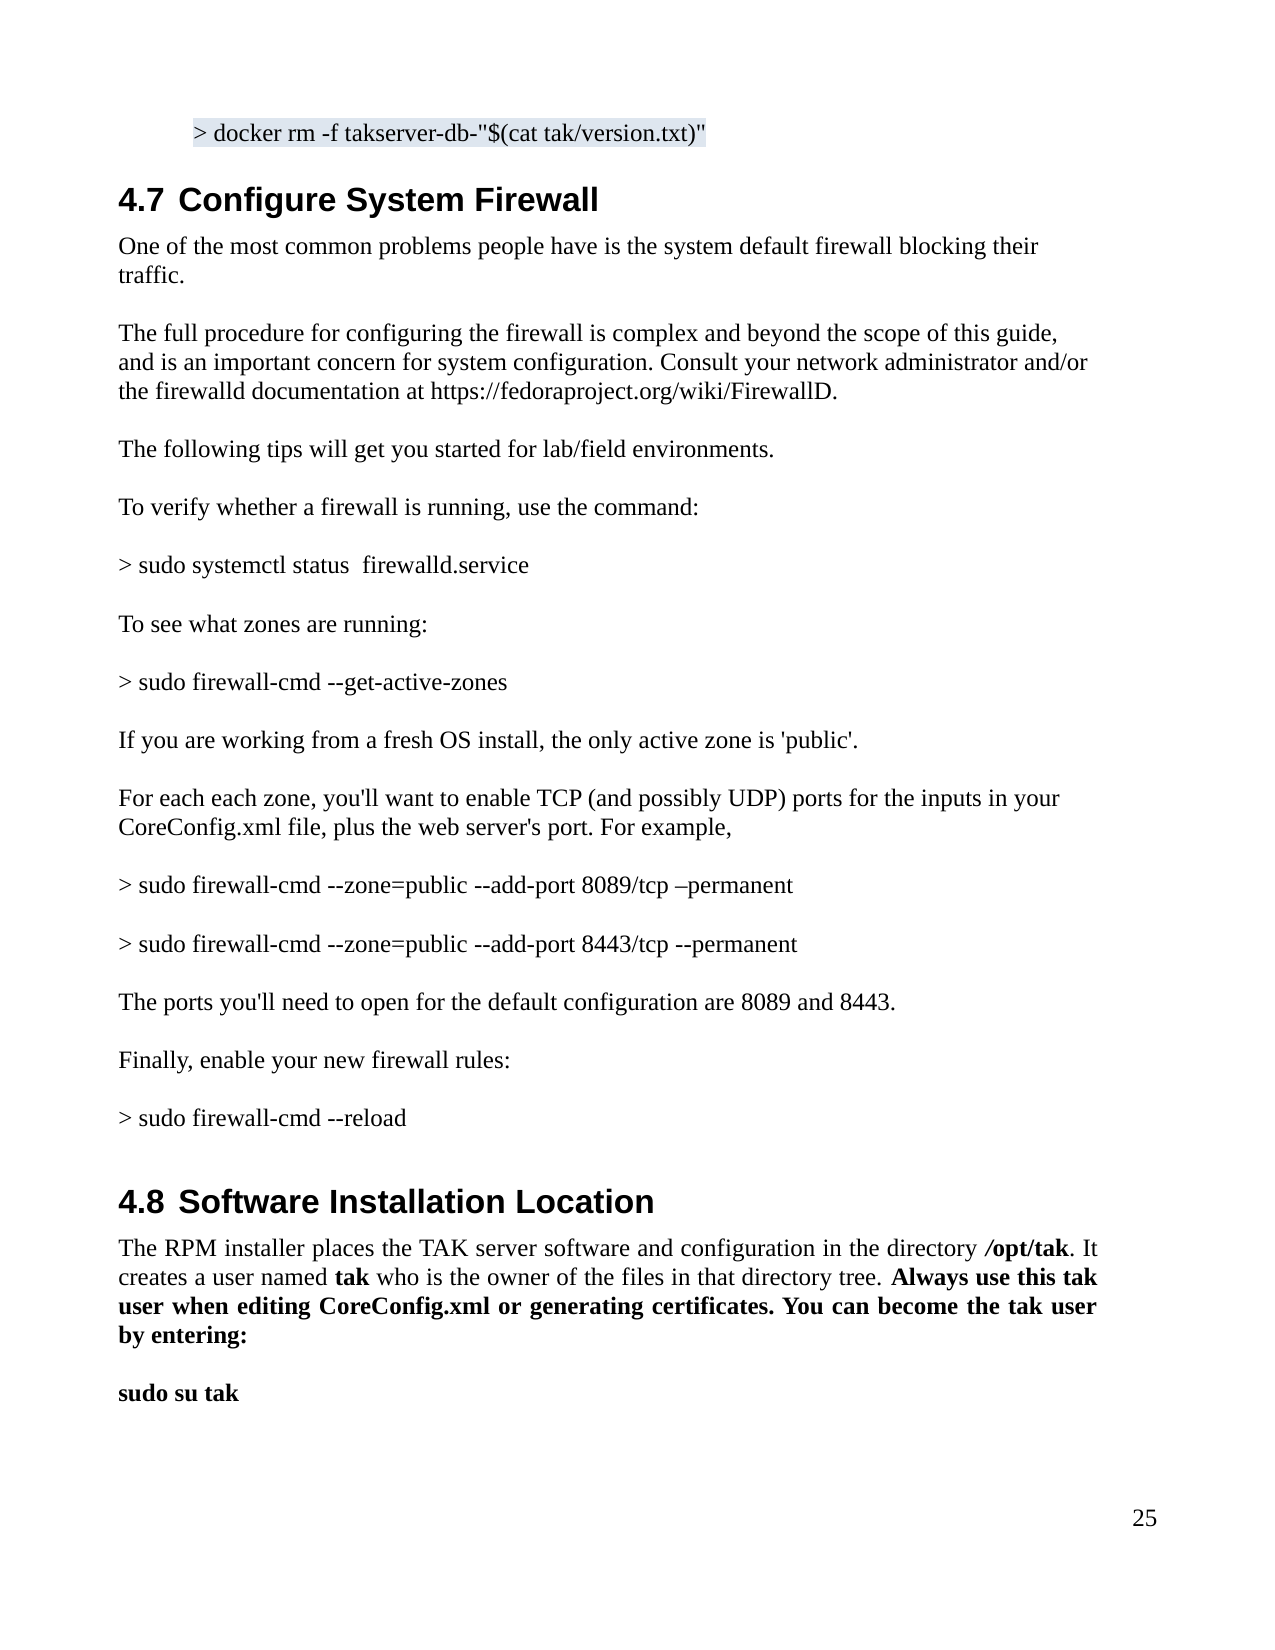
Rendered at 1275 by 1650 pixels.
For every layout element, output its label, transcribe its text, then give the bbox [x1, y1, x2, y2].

subtitle Software Installation Location [118, 1182, 1157, 1221]
text > sudo firewall-cmd --get-active-zones [118, 667, 1098, 696]
subtitle Configure System Firewall [118, 180, 1157, 219]
text One of the most common problems people have is the system default firewall blocking their traffic. [118, 231, 1098, 289]
text Finally, enable your new firewall rules: [118, 1045, 1098, 1074]
text The RPM installer places the TAK server software and configuration in the directory /opt/tak. It creates a user named tak who is the owner of the files in that directory tree. Always use this tak user when editing CoreConfig.xml or generating certificates. You can become the tak user by entering: [118, 1233, 1098, 1348]
text To verify whether a firewall is running, use the command: [118, 492, 1098, 521]
text The following tips will get you started for lab/field environments. [118, 434, 1098, 463]
text > sudo firewall-cmd --reload [118, 1103, 1098, 1132]
list > docker rm -f takserver-db-"$(cat tak/version.txt)" [156, 118, 1157, 147]
text For each each zone, you'll want to enable TCP (and possibly UDP) ports for the inputs in your CoreConfig.xml file, plus the web server's port. For example, [118, 783, 1098, 841]
text To see what zones are running: [118, 609, 1098, 637]
text The ports you'll need to open for the default configuration are 8089 and 8443. [118, 987, 1098, 1016]
text sudo su tak [118, 1378, 1098, 1407]
text > sudo firewall-cmd --zone=public --add-port 8089/tcp –permanent [118, 870, 1098, 899]
text The full procedure for configuring the firewall is complex and beyond the scope of this guide, and is an important concern for system configuration. Consult your network administrator and/or the firewalld documentation at https://fedoraproject.org/wiki/FirewallD. [118, 318, 1098, 404]
text If you are working from a fresh OS install, the only active zone is 'public'. [118, 725, 1098, 754]
text > sudo systemctl status firewalld.service [118, 551, 1098, 579]
text > sudo firewall-cmd --zone=public --add-port 8443/tcp --permanent [118, 929, 1098, 957]
